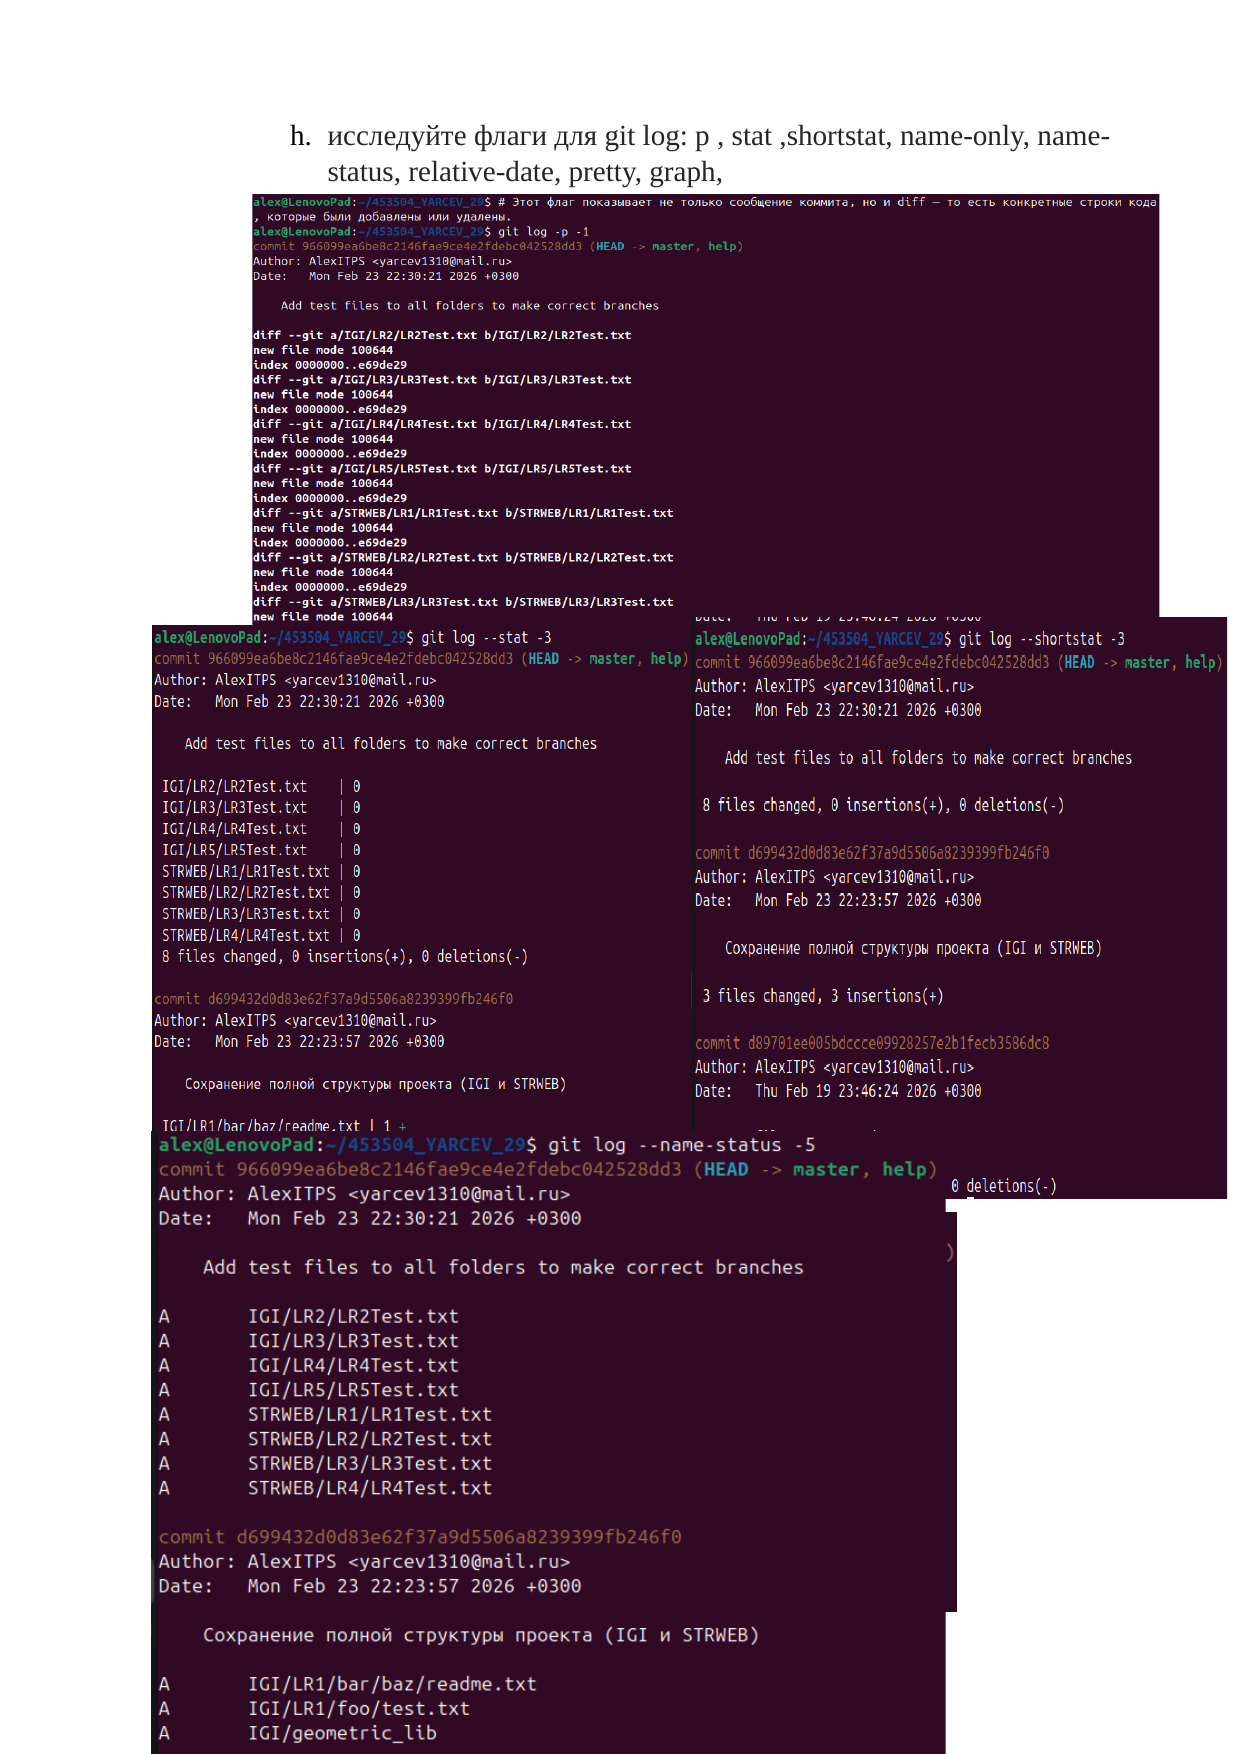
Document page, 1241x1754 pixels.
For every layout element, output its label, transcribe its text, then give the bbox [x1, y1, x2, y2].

list исследуйте флаги для git log: p , stat ,shortstat, name-only, name-status, relative-date, pretty, graph, [290, 118, 1122, 188]
picture [151, 194, 1228, 1754]
